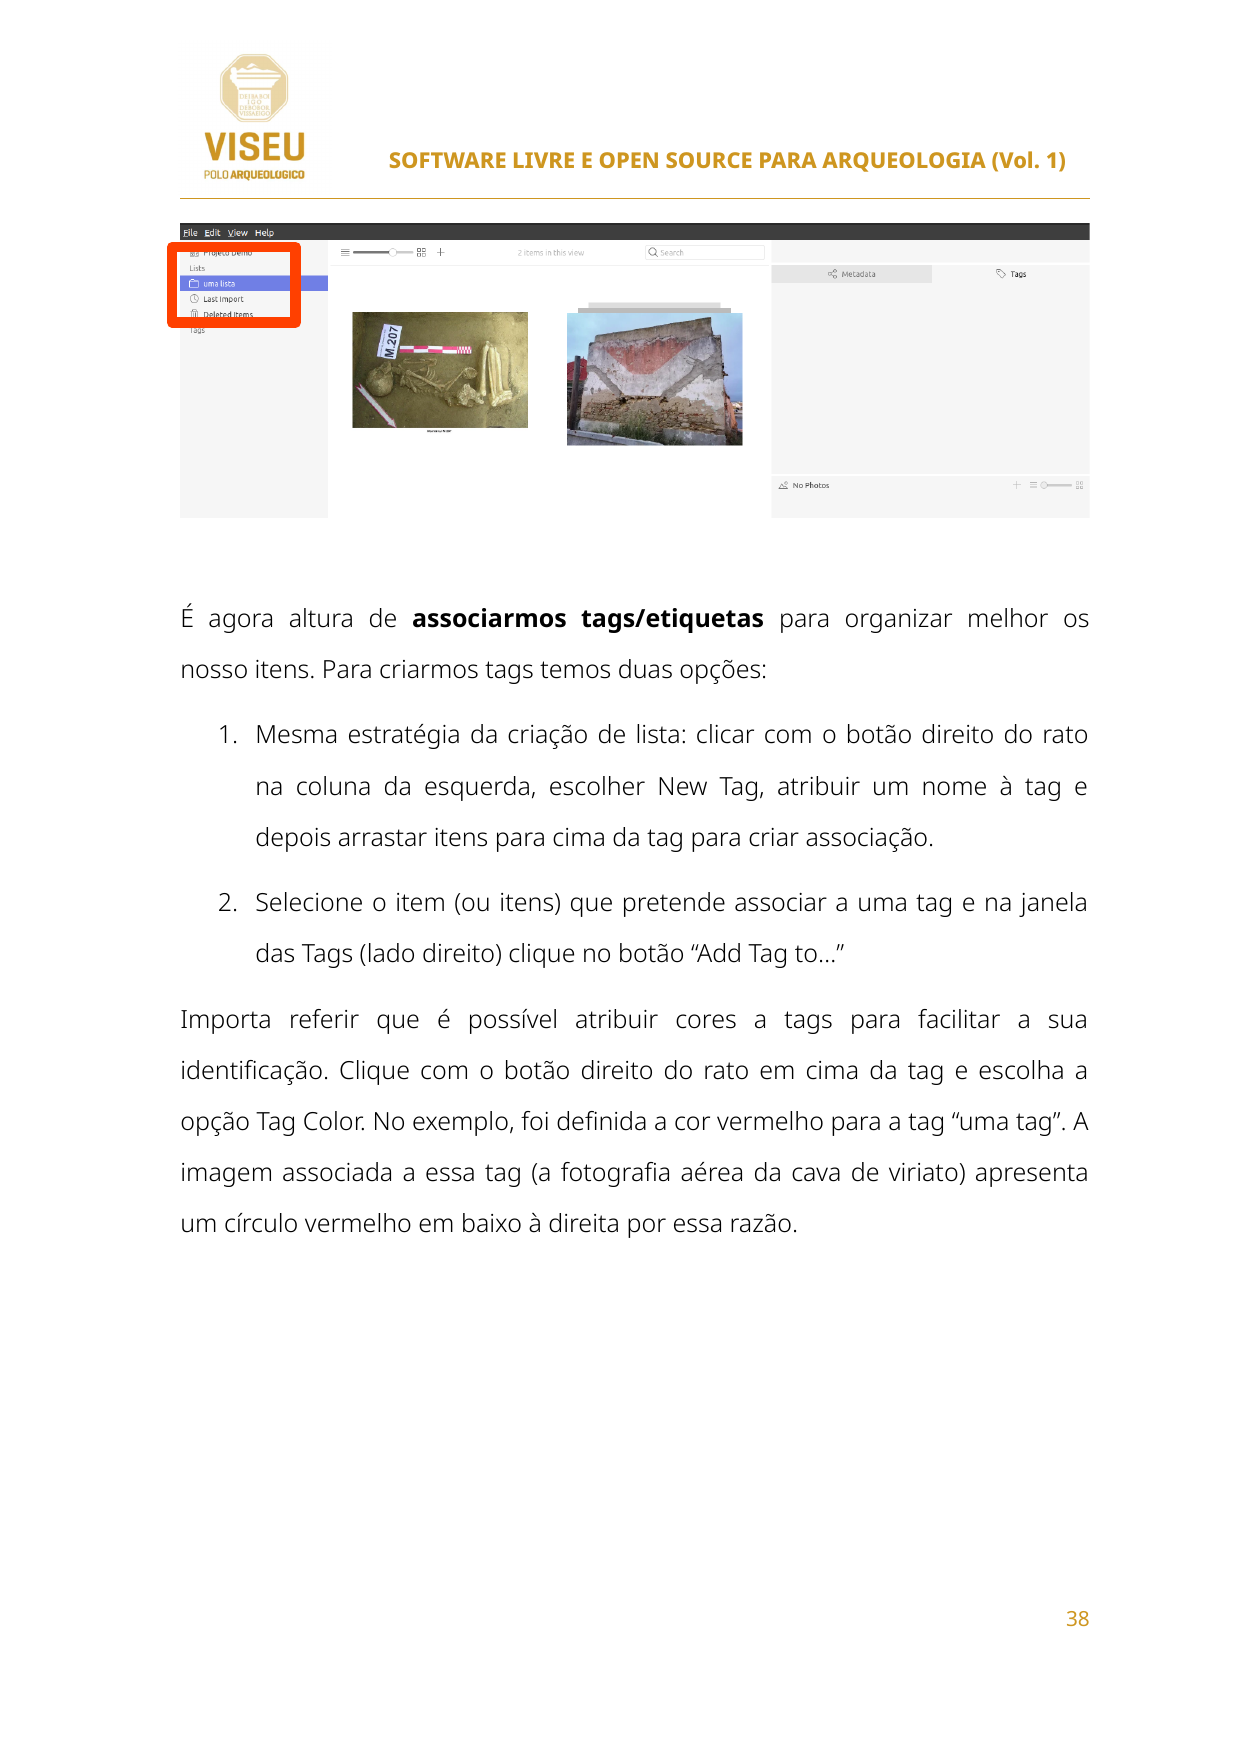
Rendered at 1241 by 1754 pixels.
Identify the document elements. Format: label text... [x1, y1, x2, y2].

subtitle É agora altura de associarmos tags/etiquetas para organizar melhor os nosso itens. Para criarmos tags temos duas opções: [180, 600, 1090, 686]
picture [180, 252, 290, 317]
subtitle Mesma estratégia da criação de lista: clicar com o botão direito do rato na coluna da esquerda, escolher New Tag, atribuir um nome à tag e depois arrastar itens para cima da tag para criar associação. [218, 717, 1090, 853]
picture [180, 223, 1090, 518]
subtitle Importa referir que é possível atribuir cores a tags para facilitar a sua identificação. Clique com o botão direito do rato em cima da tag e escolha a opção Tag Color. No exemplo, foi definida a cor vermelho para a tag “uma tag”. A imagem associada a essa tag (a fotografia aérea da cava de viriato) apresenta um círculo vermelho em baixo à direita por essa razão. [180, 1001, 1090, 1240]
subtitle Selecione o item (ou itens) que pretende associar a uma tag e na janela das Tags (lado direito) clique no botão “Add Tag to…” [218, 885, 1090, 970]
